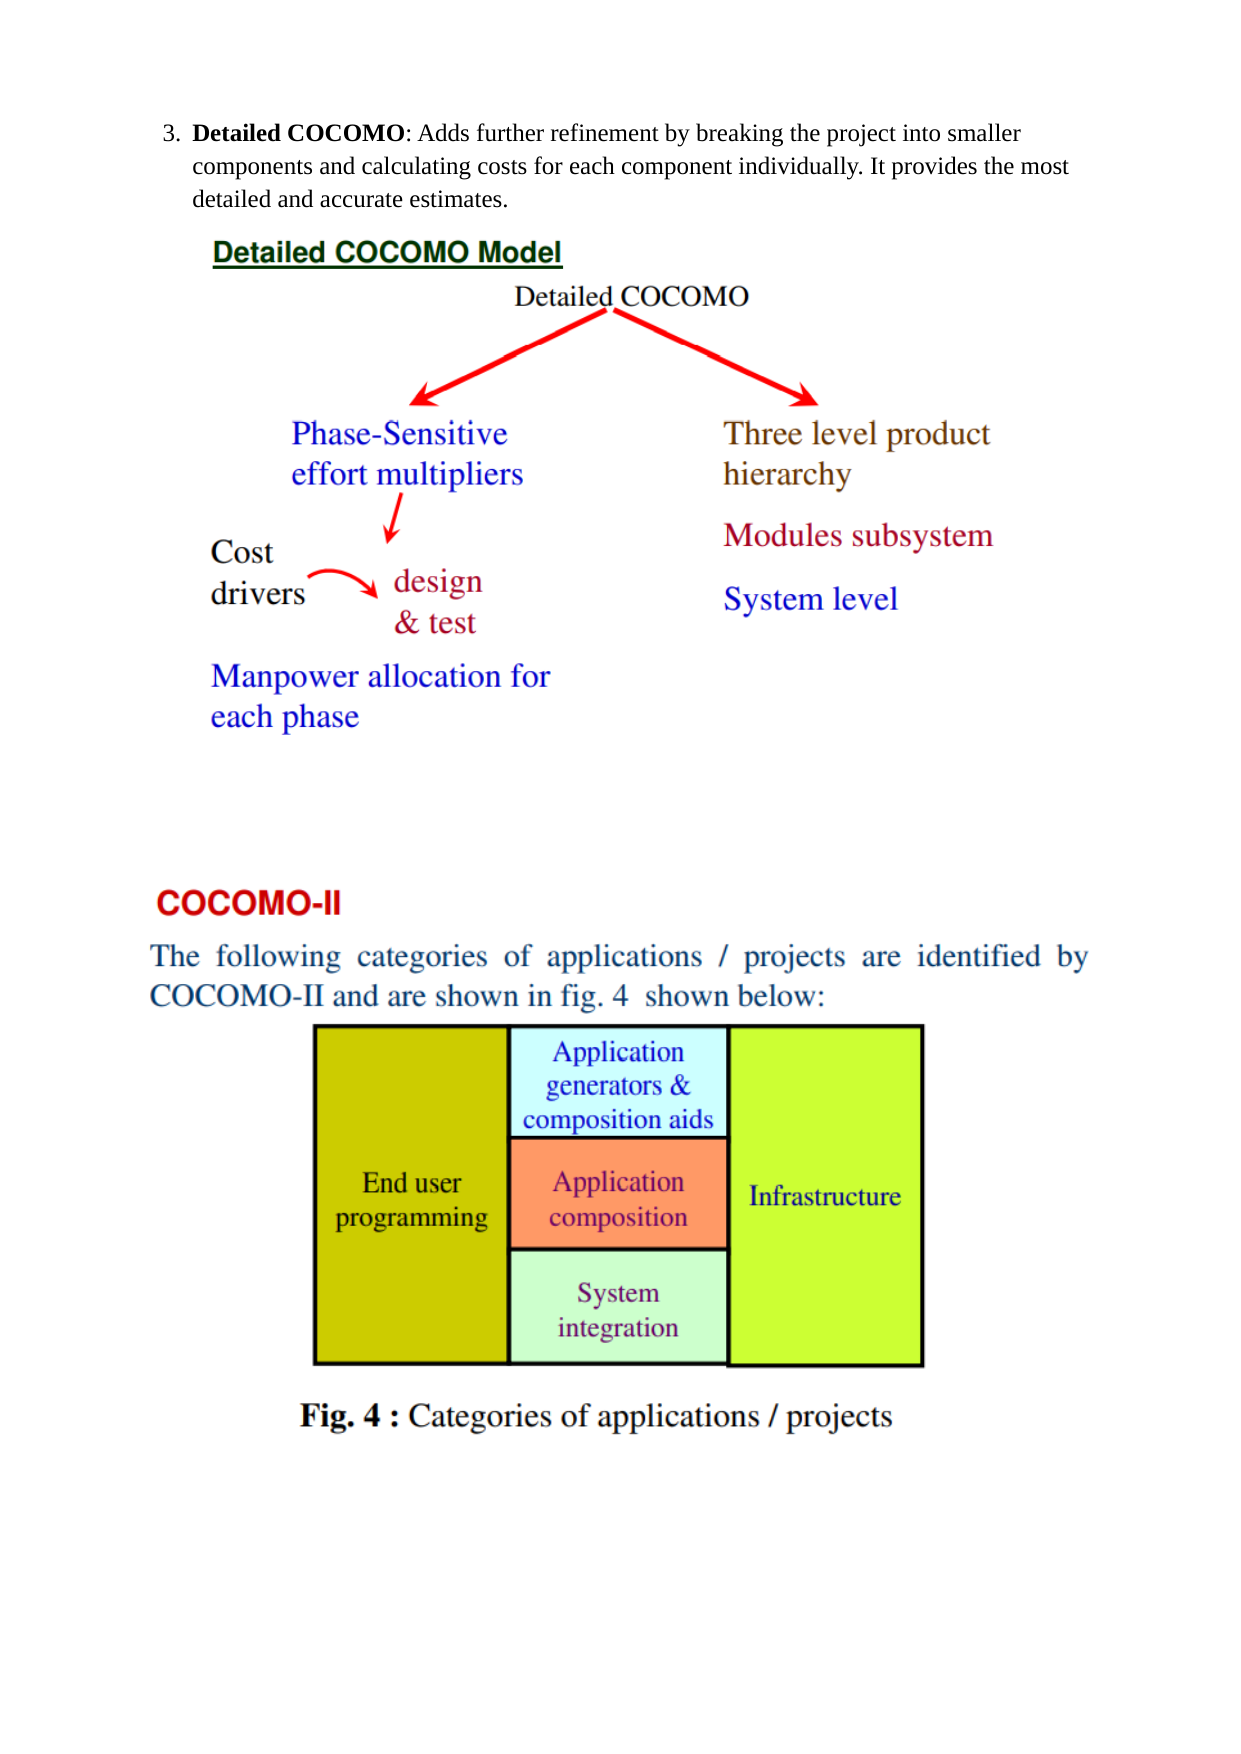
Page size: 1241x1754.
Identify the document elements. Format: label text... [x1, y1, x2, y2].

picture [140, 875, 1121, 1442]
picture [196, 231, 1044, 736]
list Detailed COCOMO: Adds further refinement by breaking the project into smaller components and calculating costs for each component individually. It provides the most detailed and accurate estimates. [162, 118, 1122, 213]
